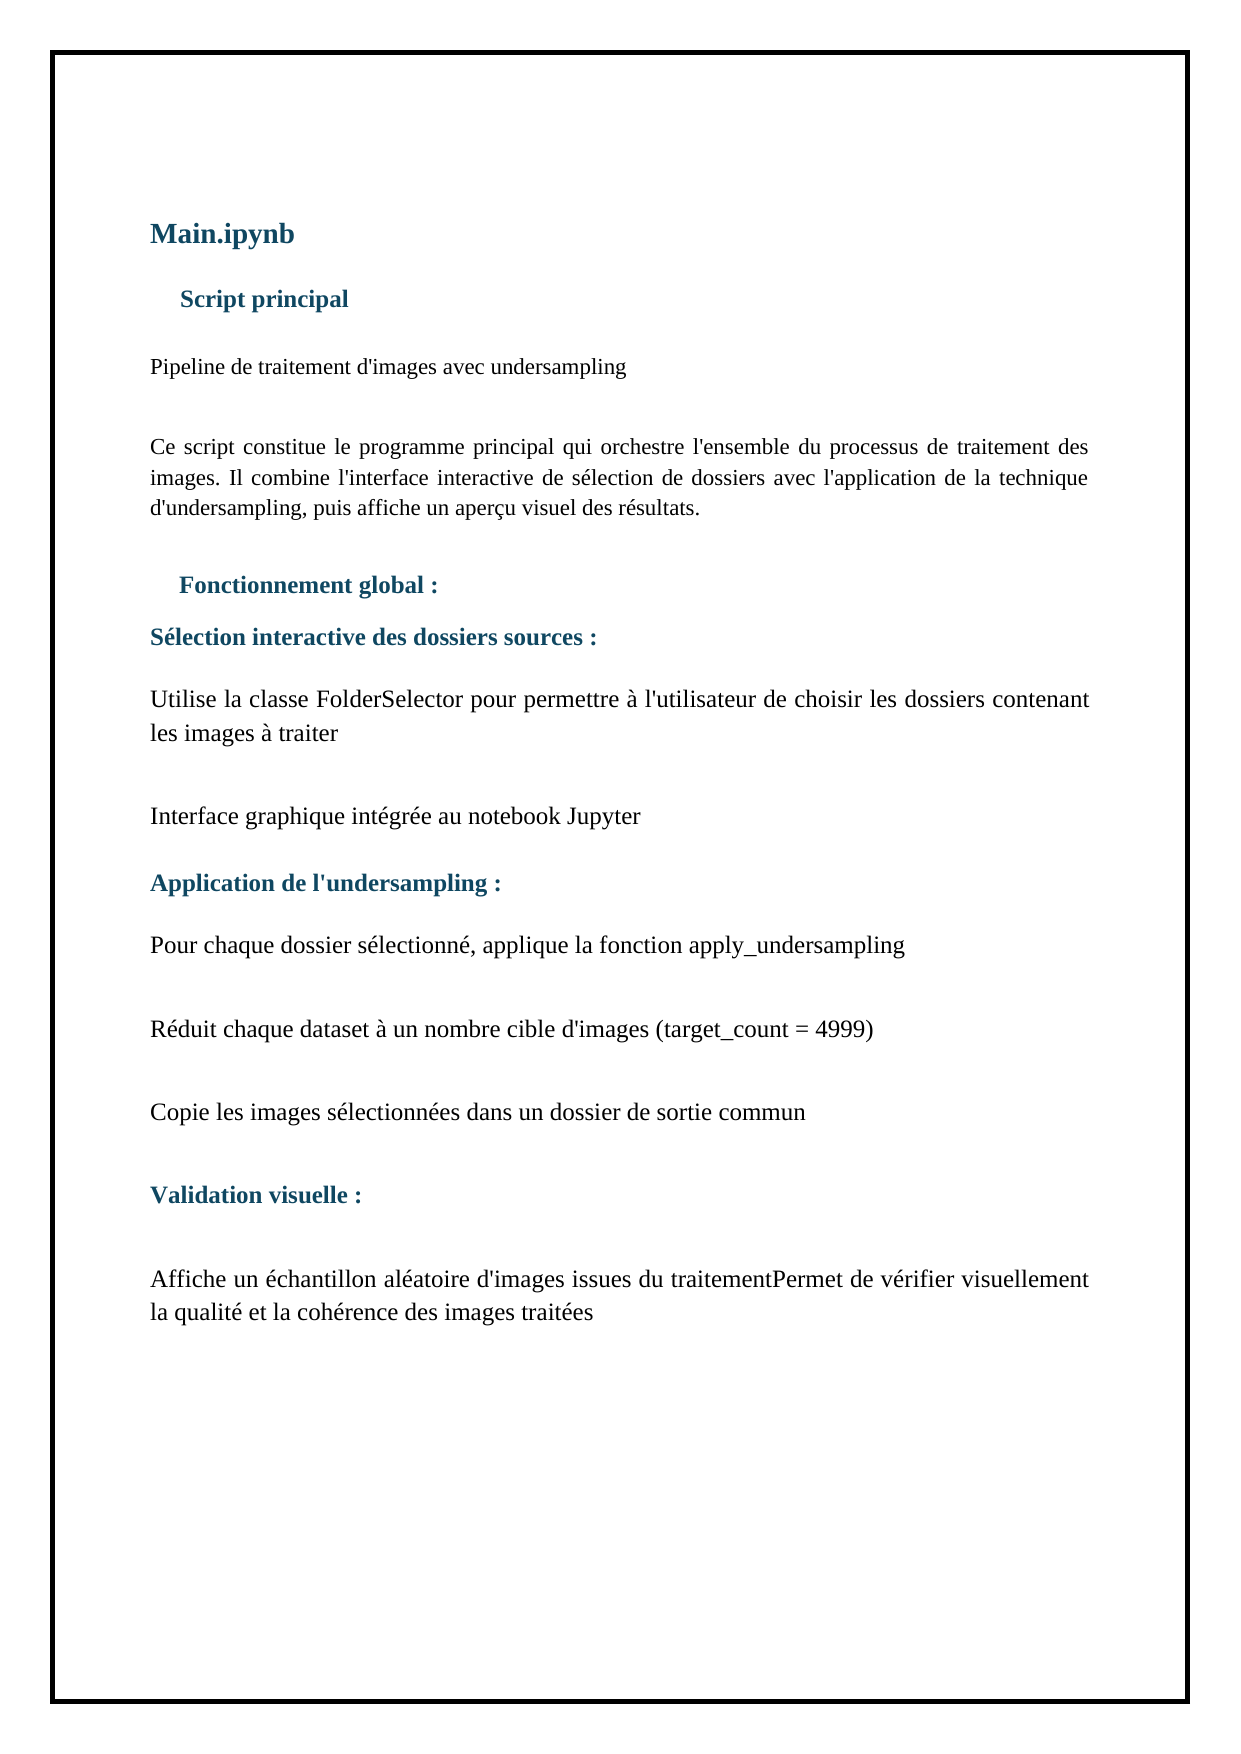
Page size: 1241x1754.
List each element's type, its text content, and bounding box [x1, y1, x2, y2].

text Affiche un échantillon aléatoire d'images issues du traitementPermet de vérifier visuellement la qualité et la cohérence des images traitées [150, 1264, 1090, 1326]
subtitle Sélection interactive des dossiers sources : [150, 622, 1090, 651]
subtitle Validation visuelle : [150, 1180, 1090, 1209]
text Réduit chaque dataset à un nombre cible d'images (target_count = 4999) [150, 1014, 1090, 1042]
text Pour chaque dossier sélectionné, applique la fonction apply_undersampling [150, 930, 1090, 959]
subtitle 🔄 Script principal [150, 281, 1090, 314]
text Interface graphique intégrée au notebook Jupyter [150, 801, 1090, 830]
subtitle Application de l'undersampling : [150, 868, 1090, 897]
subtitle Main.ipynb [150, 217, 1090, 250]
text Pipeline de traitement d'images avec undersampling [150, 353, 1090, 379]
text Utilise la classe FolderSelector pour permettre à l'utilisateur de choisir les dossiers contenant les images à traiter [150, 684, 1090, 747]
text Ce script constitue le programme principal qui orchestre l'ensemble du processus de traitement des images. Il combine l'interface interactive de sélection de dossiers avec l'application de la technique d'undersampling, puis affiche un aperçu visuel des résultats. [150, 433, 1090, 521]
subtitle 🔧 Fonctionnement global : [150, 566, 1090, 600]
text Copie les images sélectionnées dans un dossier de sortie commun [150, 1097, 1090, 1126]
